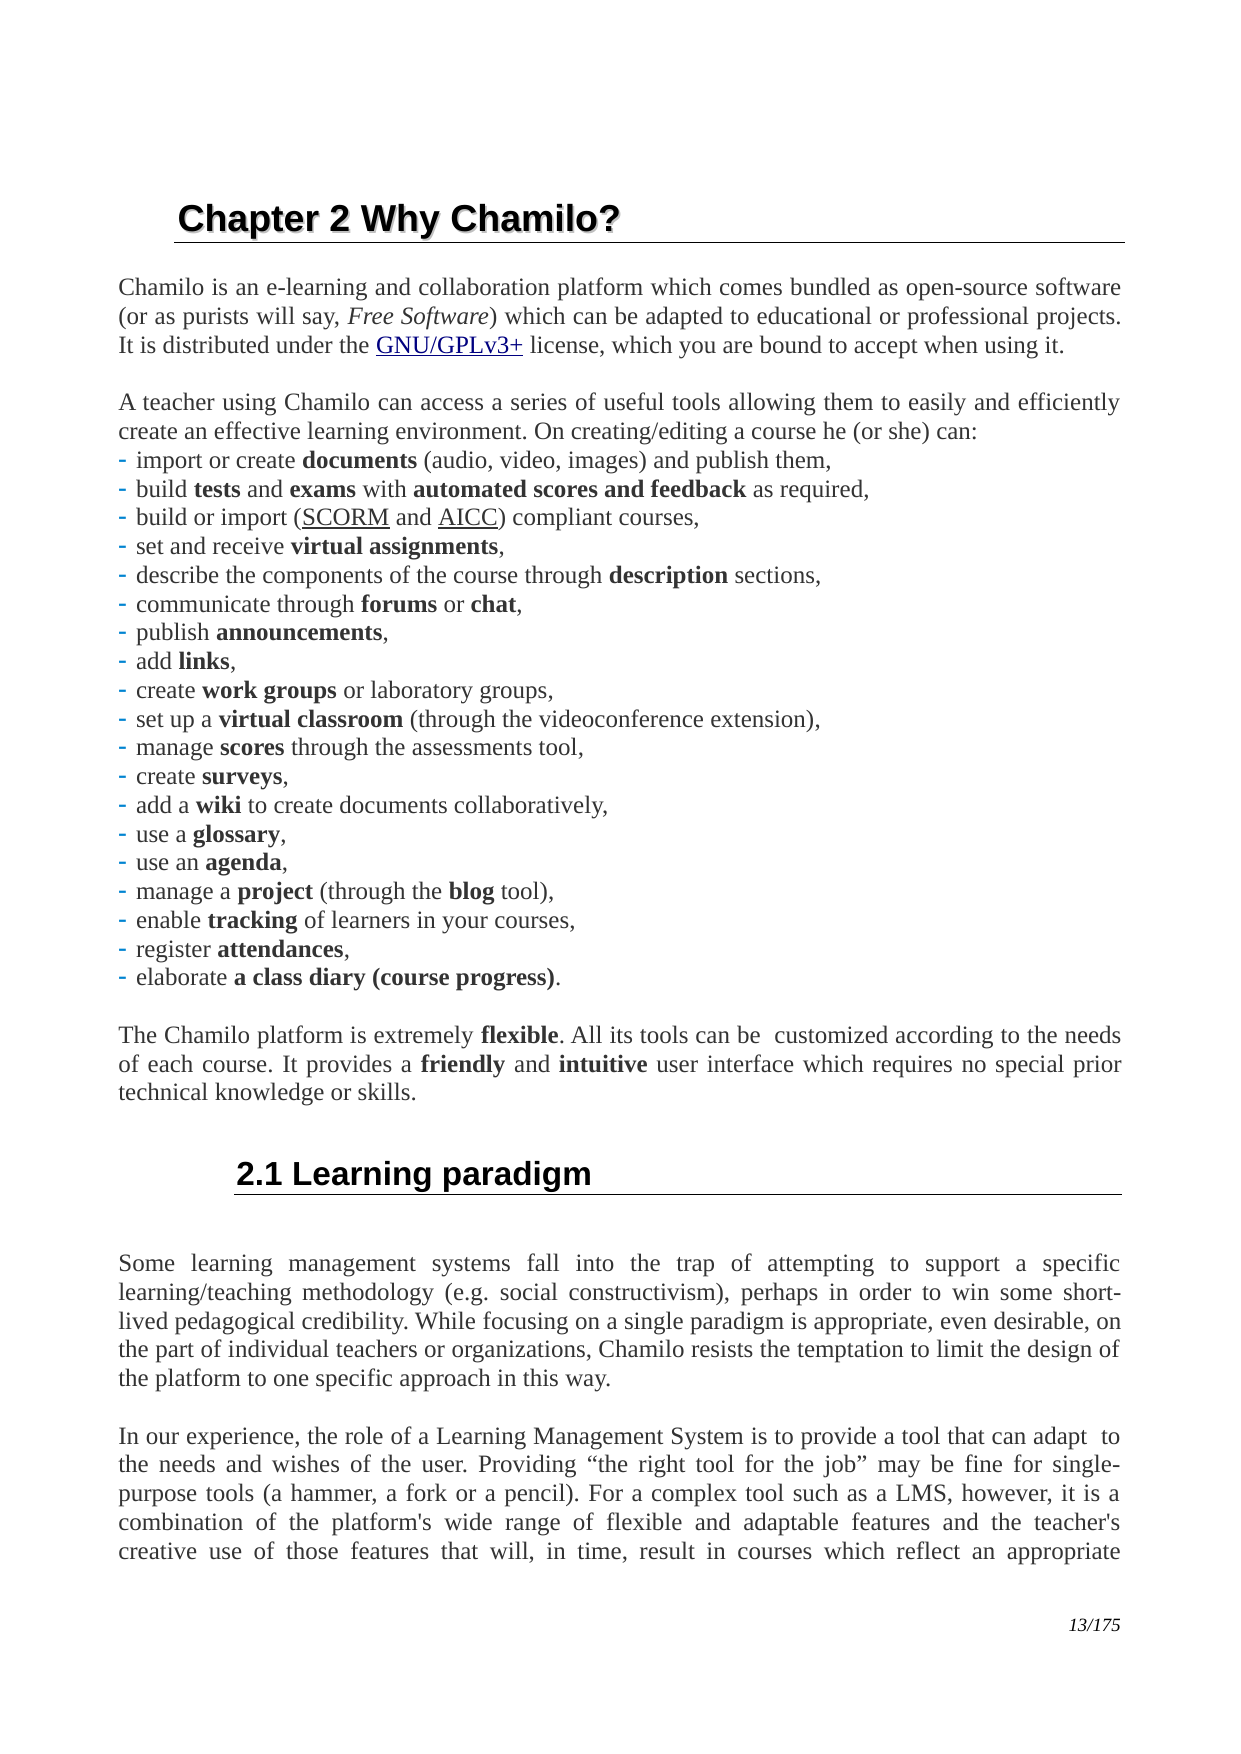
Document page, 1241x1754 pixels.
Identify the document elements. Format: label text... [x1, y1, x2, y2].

list elaborate a class diary (course progress). [118, 962, 1122, 991]
subtitle Why Chamilo? [174, 193, 1125, 242]
list use a glossary, [118, 819, 1122, 847]
list manage scores through the assessments tool, [118, 732, 1122, 761]
list create work groups or laboratory groups, [118, 675, 1122, 704]
list build tests and exams with automated scores and feedback as required, [118, 474, 1122, 502]
list create surveys, [118, 761, 1122, 790]
list describe the components of the course through description sections, [118, 560, 1122, 589]
list publish announcements, [118, 617, 1122, 646]
list import or create documents (audio, video, images) and publish them, [118, 445, 1122, 474]
list set and receive virtual assignments, [118, 531, 1122, 560]
list manage a project (through the blog tool), [118, 876, 1122, 905]
list enable tracking of learners in your courses, [118, 905, 1122, 934]
list communicate through forums or chat, [118, 589, 1122, 617]
list add links, [118, 646, 1122, 675]
list register attendances, [118, 934, 1122, 962]
text In our experience, the role of a Learning Management System is to provide a tool that can adapt to the needs and wishes of the user. Providing “the right tool for the job” may be fine for single-purpose tools (a hammer, a fork or a pencil). For a complex tool such as a LMS, however, it is a combination of the platform's wide range of flexible and adaptable features and the teacher's creative use of those features that will, in time, result in courses which reflect an appropriate [118, 1421, 1122, 1564]
text Chamilo is an e-learning and collaboration platform which comes bundled as open-source software (or as purists will say, Free Software) which can be adapted to educational or professional projects. It is distributed under the GNU/GPLv3+ license, which you are bound to accept when using it. [118, 272, 1122, 359]
text A teacher using Chamilo can access a series of useful tools allowing them to easily and efficiently create an effective learning environment. On creating/editing a course he (or she) can: [118, 387, 1122, 445]
text Some learning management systems fall into the trap of attempting to support a specific learning/teaching methodology (e.g. social constructivism), perhaps in order to win some short-lived pedagogical credibility. While focusing on a single paradigm is appropriate, even desirable, on the part of individual teachers or organizations, Chamilo resists the temptation to limit the design of the platform to one specific approach in this way. [118, 1248, 1122, 1392]
subtitle Learning paradigm [234, 1154, 1122, 1194]
text The Chamilo platform is extremely flexible. All its tools can be customized according to the needs of each course. It provides a friendly and intuitive user interface which requires no special prior technical knowledge or skills. [118, 1020, 1122, 1106]
list use an agenda, [118, 847, 1122, 876]
list set up a virtual classroom (through the videoconference extension), [118, 704, 1122, 732]
list build or import (SCORM and AICC) compliant courses, [118, 502, 1122, 531]
list add a wiki to create documents collaboratively, [118, 790, 1122, 819]
